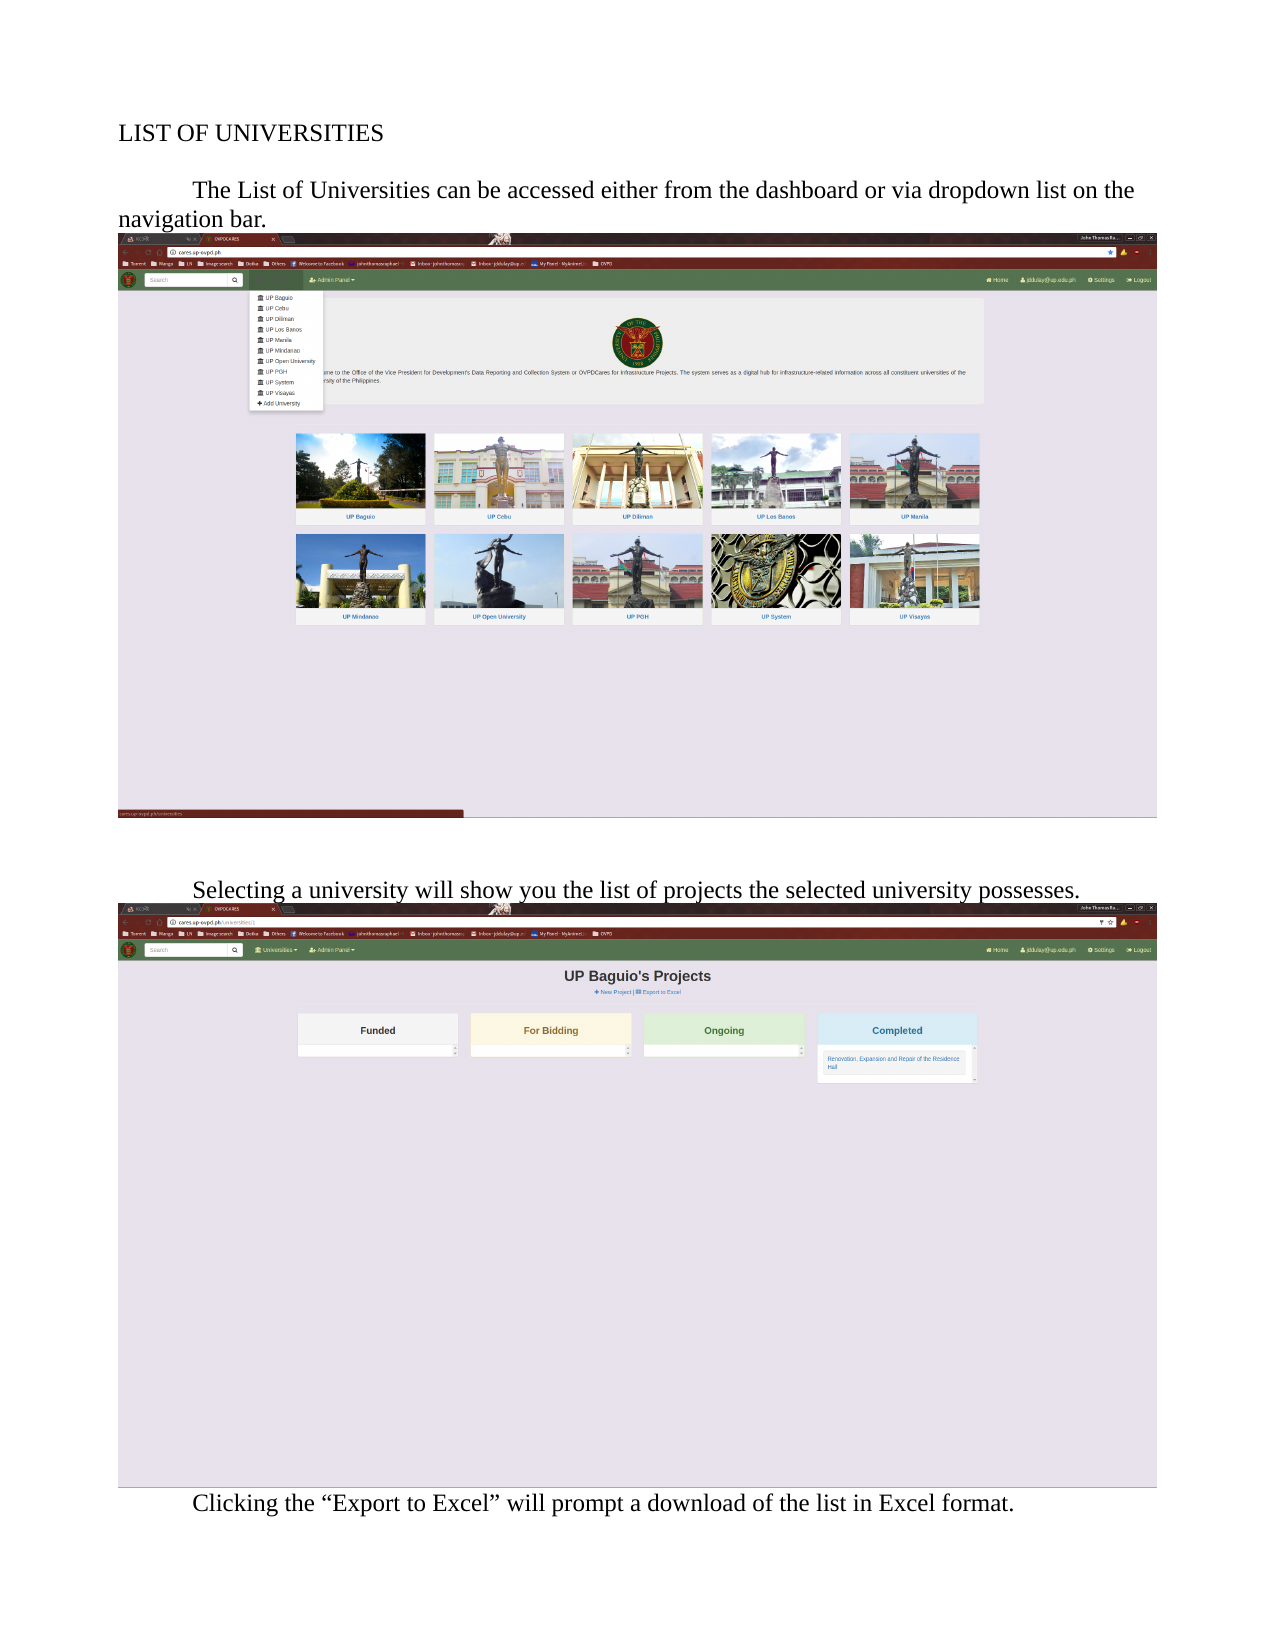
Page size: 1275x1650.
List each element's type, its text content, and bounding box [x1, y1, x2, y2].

picture [118, 903, 1157, 1488]
text LIST OF UNIVERSITIES [118, 118, 1157, 147]
text The List of Universities can be accessed either from the dashboard or via dropdown list on the navigation bar. [118, 176, 1157, 233]
text Selecting a university will show you the list of projects the selected university possesses. [118, 875, 1157, 903]
picture [118, 233, 1157, 818]
text Clicking the “Export to Excel” will prompt a download of the list in Excel format. [118, 1488, 1157, 1517]
